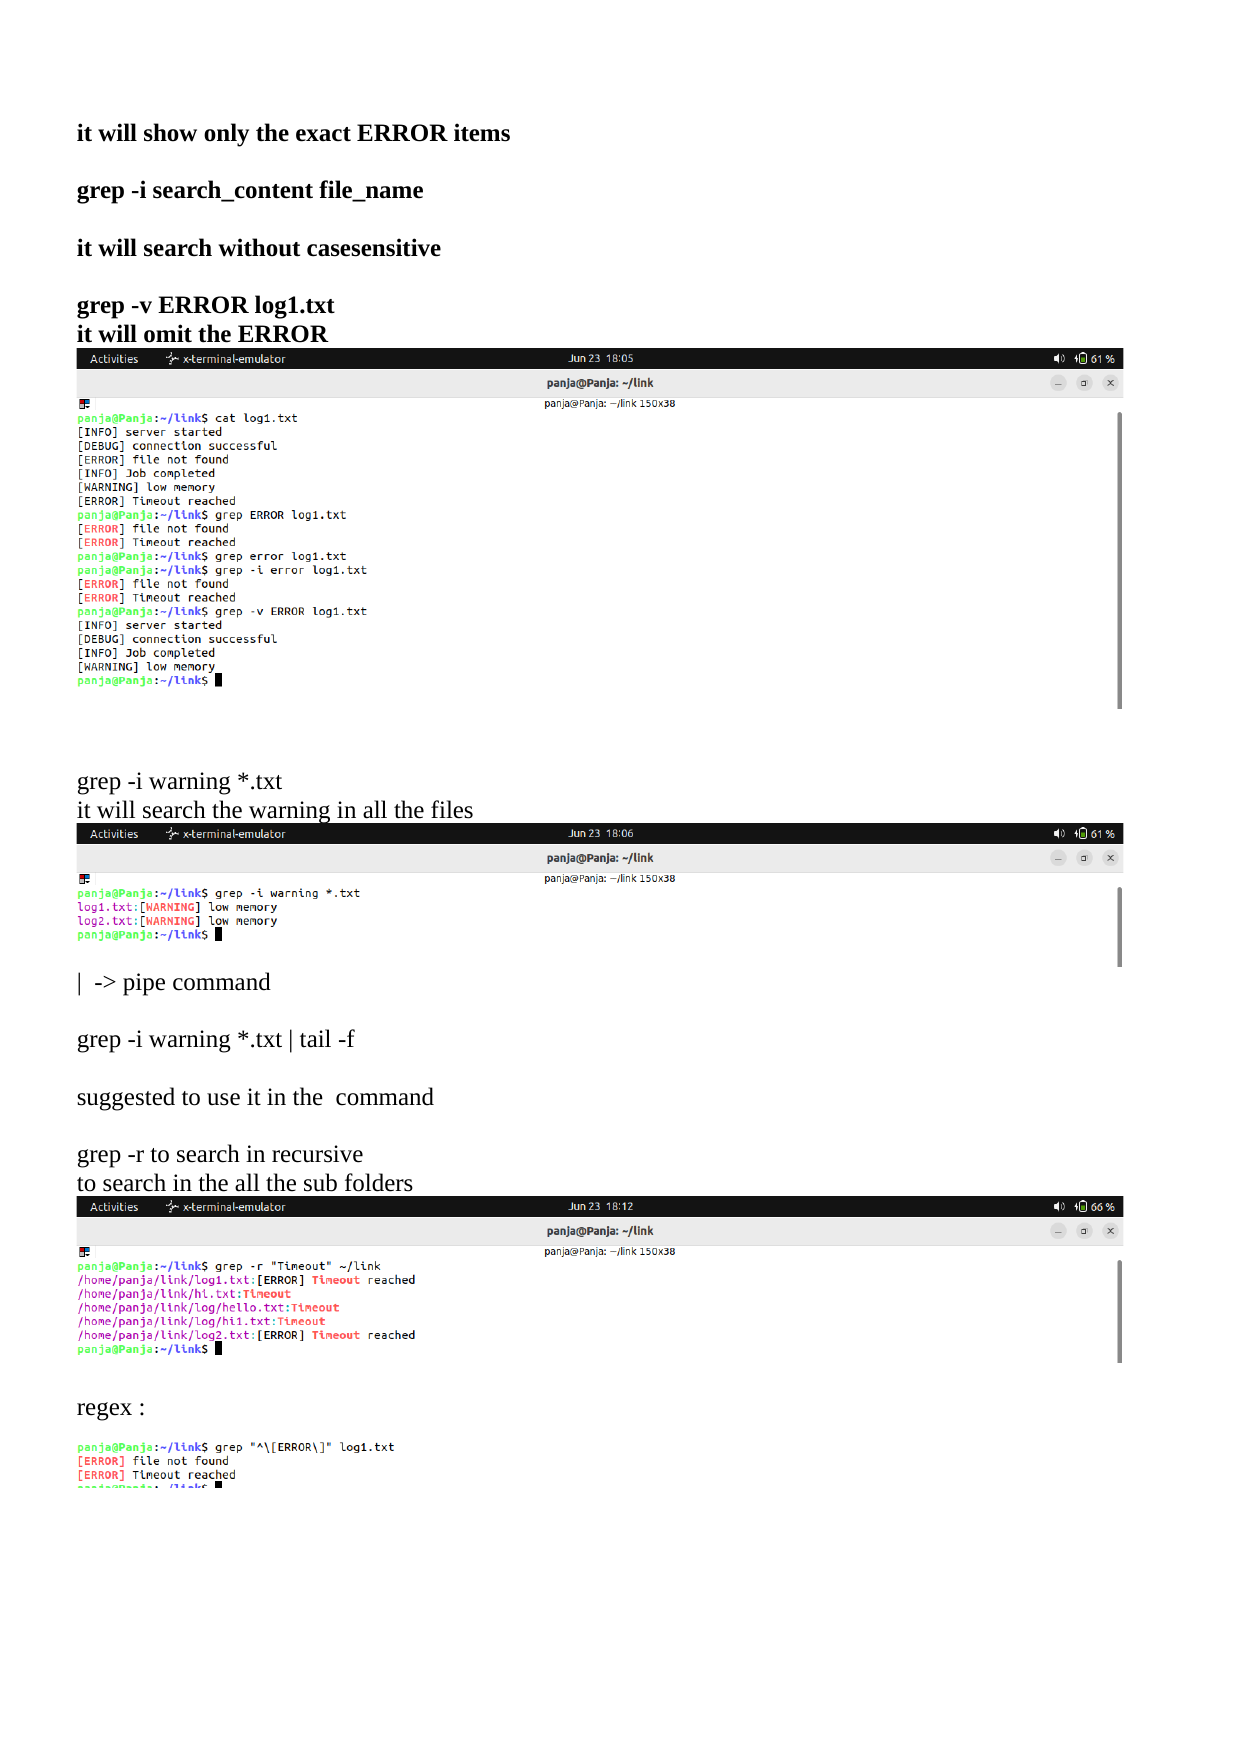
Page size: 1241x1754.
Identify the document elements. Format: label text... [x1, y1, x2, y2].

text it will omit the ERROR [77, 319, 1123, 348]
text it will search without casesensitive [77, 233, 1123, 262]
text it will search the warning in all the files [77, 795, 1123, 823]
picture [76, 348, 1124, 709]
picture [76, 1440, 1124, 1461]
text grep -i warning *.txt | tail -f [77, 1024, 1123, 1053]
text it will show only the exact ERROR items [77, 118, 1123, 147]
text regex : [77, 1392, 1123, 1421]
text grep -r to search in recursive [77, 1139, 1123, 1168]
text grep -i warning *.txt [77, 766, 1123, 795]
text suggested to use it in the command [77, 1082, 1123, 1110]
text grep -i search_content file_name [77, 176, 1123, 204]
text | -> pipe command [77, 824, 1123, 995]
text to search in the all the sub folders [77, 1168, 1123, 1196]
text grep -v ERROR log1.txt [77, 291, 1123, 319]
